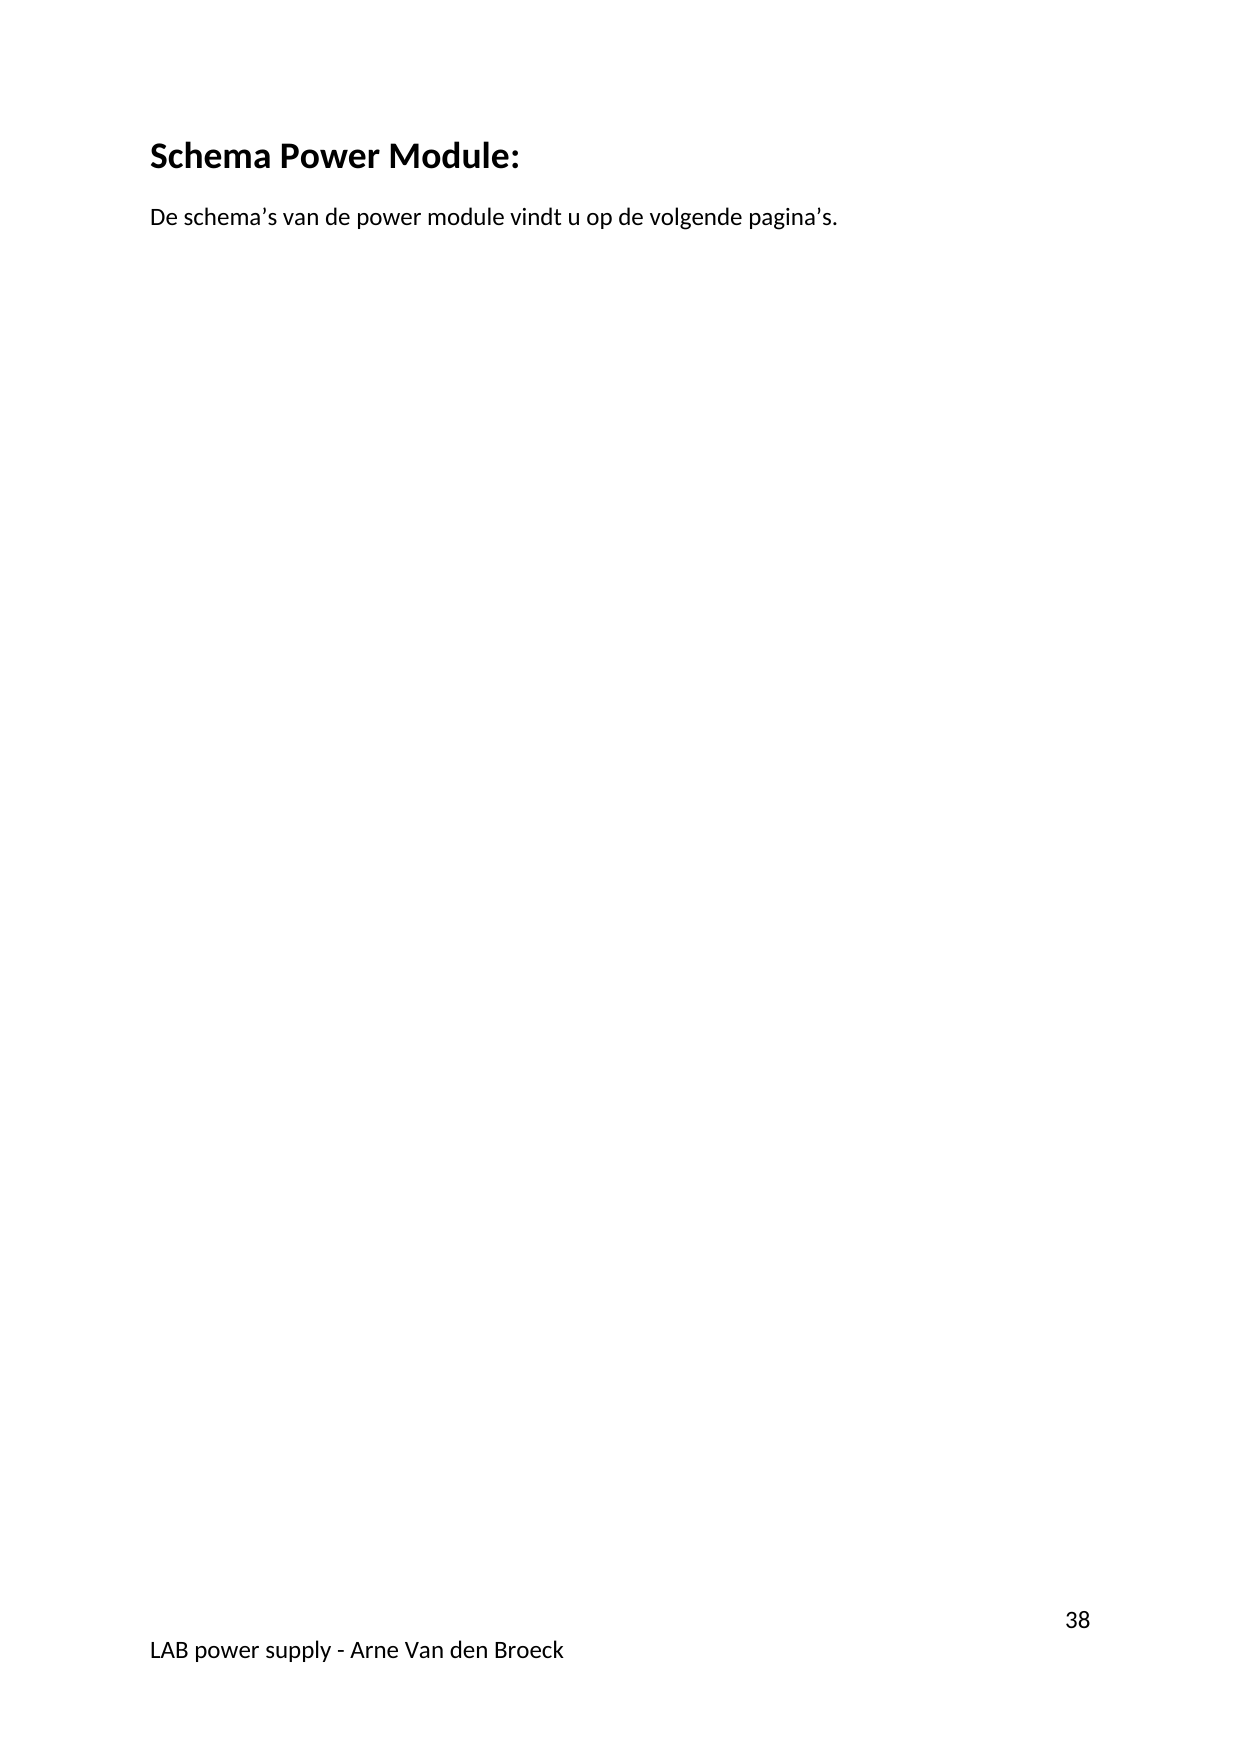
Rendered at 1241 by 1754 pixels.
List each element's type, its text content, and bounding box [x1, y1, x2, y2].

subtitle Schema Power Module: [150, 132, 1090, 178]
text De schema’s van de power module vindt u op de volgende pagina’s. [150, 201, 1090, 231]
